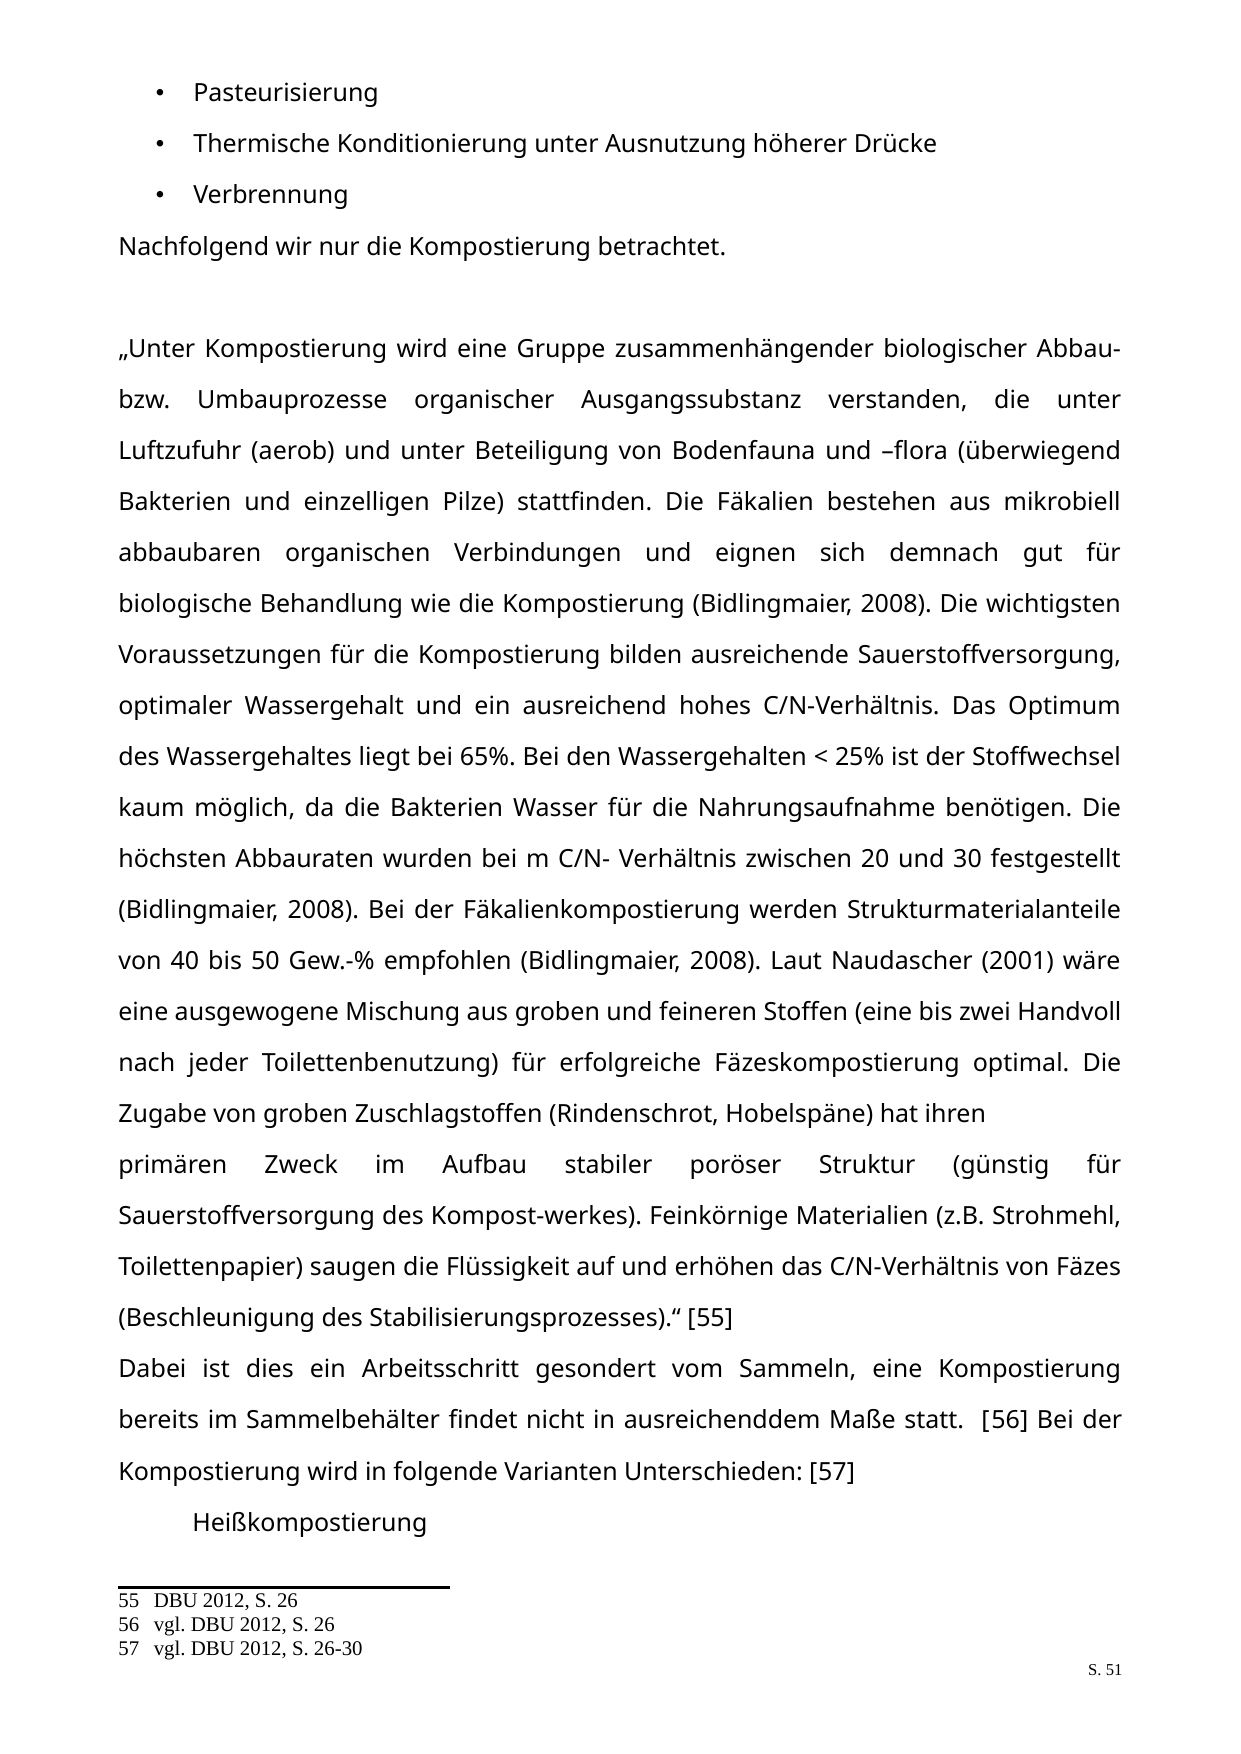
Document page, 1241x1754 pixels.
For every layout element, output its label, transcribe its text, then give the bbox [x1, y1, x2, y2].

text primären Zweck im Aufbau stabiler poröser Struktur (günstig für Sauerstoffversorgung des Kompost-werkes). Feinkörnige Materialien (z.B. Strohmehl, Toilettenpapier) saugen die Flüssigkeit auf und erhöhen das C/N-Verhältnis von Fäzes (Beschleunigung des Stabilisierungsprozesses).“ [] [118, 1147, 1122, 1334]
list Pasteurisierung [156, 75, 1122, 109]
text vgl. DBU 2012, S. 26-30 [118, 1636, 1122, 1660]
text vgl. DBU 2012, S. 26 [118, 1612, 1122, 1636]
list Thermische Konditionierung unter Ausnutzung höherer Drücke [156, 126, 1122, 160]
text Nachfolgend wir nur die Kompostierung betrachtet. [118, 228, 1122, 262]
text Dabei ist dies ein Arbeitsschritt gesondert vom Sammeln, eine Kompostierung bereits im Sammelbehälter findet nicht in ausreichenddem Maße statt. [] Bei der Kompostierung wird in folgende Varianten Unterschieden: [] [118, 1351, 1122, 1487]
text Heißkompostierung [118, 1504, 1122, 1538]
list Verbrennung [156, 177, 1122, 211]
text DBU 2012, S. 26 [118, 1588, 1122, 1612]
text „Unter Kompostierung wird eine Gruppe zusammenhängender biologischer Abbau- bzw. Umbauprozesse organischer Ausgangssubstanz verstanden, die unter Luftzufuhr (aerob) und unter Beteiligung von Bodenfauna und –flora (überwiegend Bakterien und einzelligen Pilze) stattfinden. Die Fäkalien bestehen aus mikrobiell abbaubaren organischen Verbindungen und eignen sich demnach gut für biologische Behandlung wie die Kompostierung (Bidlingmaier, 2008). Die wichtigsten Voraussetzungen für die Kompostierung bilden ausreichende Sauerstoffversorgung, optimaler Wassergehalt und ein ausreichend hohes C/N-Verhältnis. Das Optimum des Wassergehaltes liegt bei 65%. Bei den Wassergehalten < 25% ist der Stoffwechsel kaum möglich, da die Bakterien Wasser für die Nahrungsaufnahme benötigen. Die höchsten Abbauraten wurden bei m C/N- Verhältnis zwischen 20 und 30 festgestellt (Bidlingmaier, 2008). Bei der Fäkalienkompostierung werden Strukturmaterialanteile von 40 bis 50 Gew.-% empfohlen (Bidlingmaier, 2008). Laut Naudascher (2001) wäre eine ausgewogene Mischung aus groben und feineren Stoffen (eine bis zwei Handvoll nach jeder Toilettenbenutzung) für erfolgreiche Fäzeskompostierung optimal. Die Zugabe von groben Zuschlagstoffen (Rindenschrot, Hobelspäne) hat ihren [118, 330, 1122, 1130]
